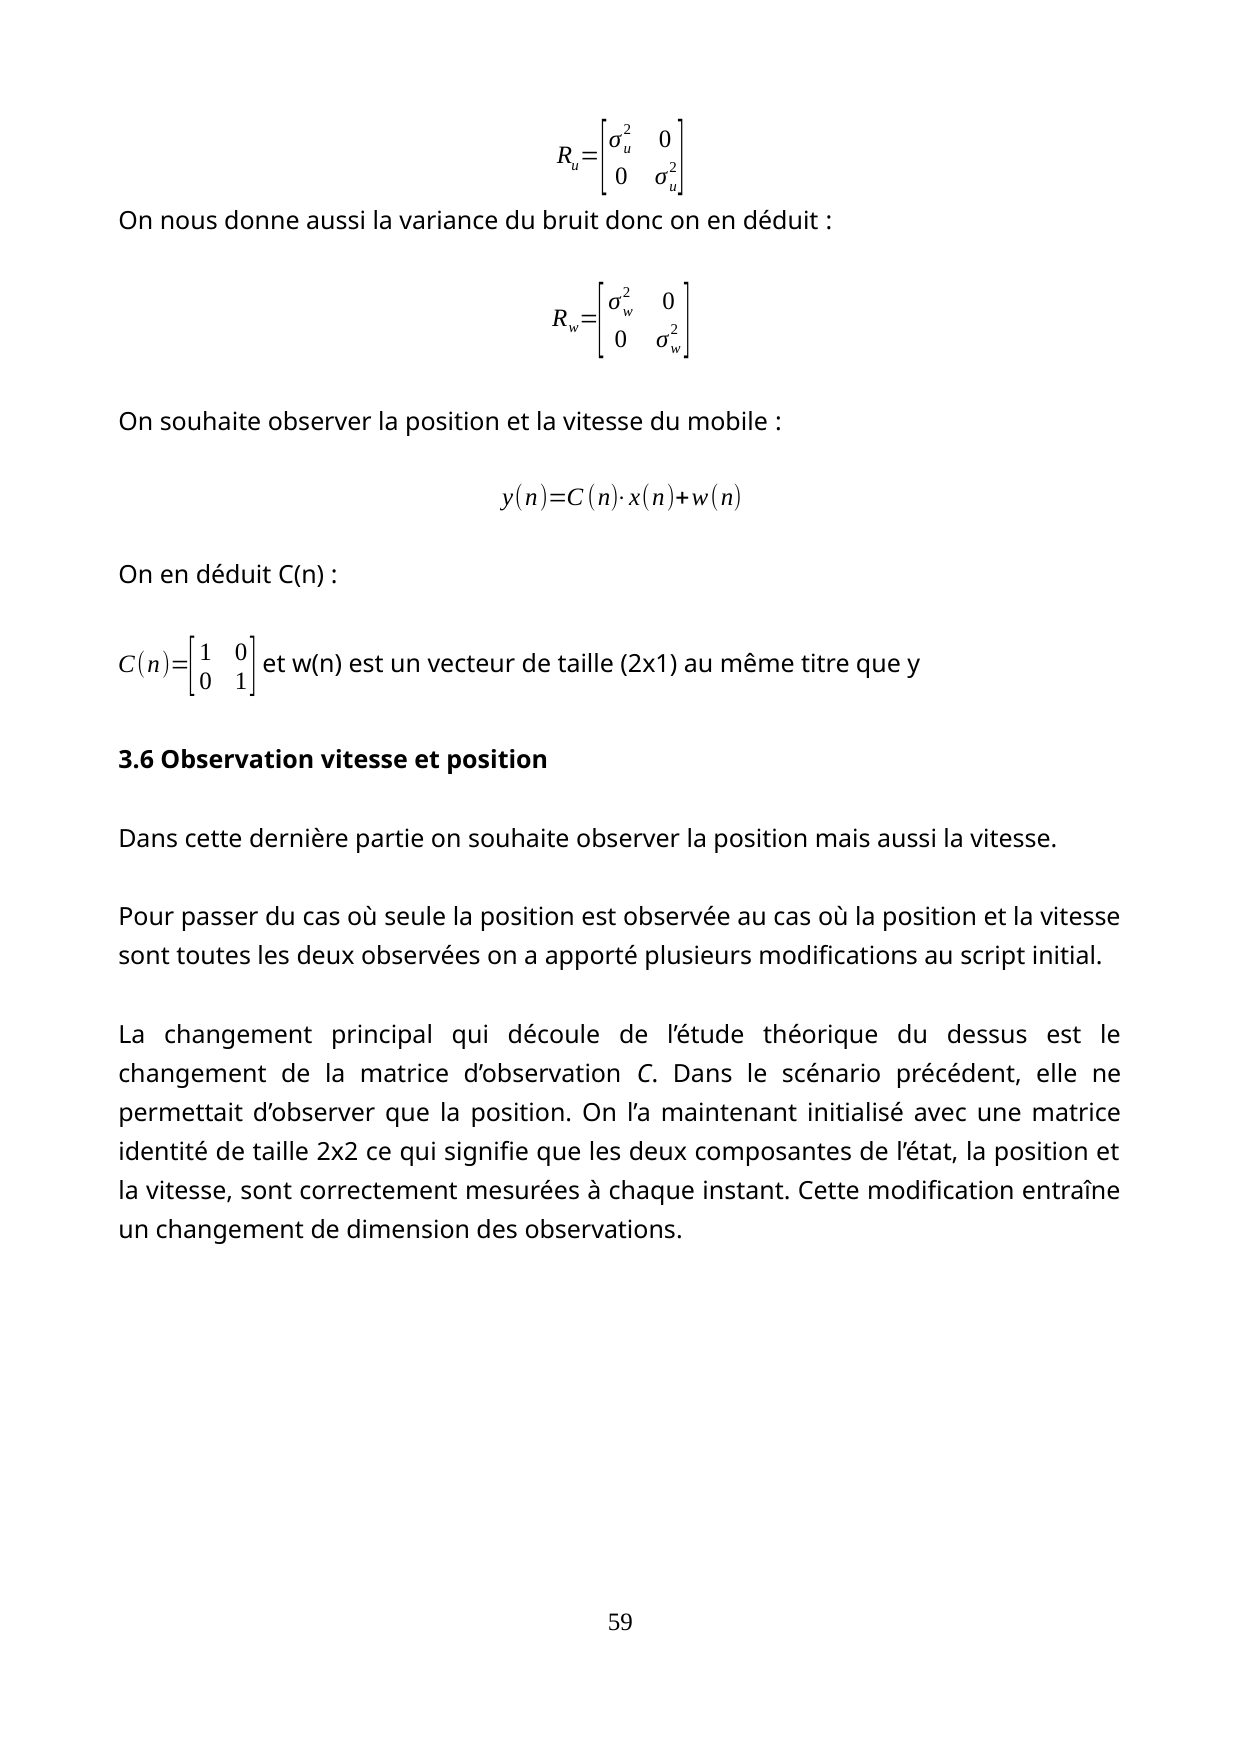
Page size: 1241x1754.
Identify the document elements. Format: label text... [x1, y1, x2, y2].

text On en déduit C(n) : [118, 557, 1122, 591]
text 3.6 Observation vitesse et position [118, 742, 1122, 776]
text On souhaite observer la position et la vitesse du mobile : [118, 404, 1122, 438]
text Dans cette dernière partie on souhaite observer la position mais aussi la vitesse. [118, 821, 1122, 854]
text La changement principal qui découle de l’étude théorique du dessus est le changement de la matrice d’observation C. Dans le scénario précédent, elle ne permettait d’observer que la position. On l’a maintenant initialisé avec une matrice identité de taille 2x2 ce qui signifie que les deux composantes de l’état, la position et la vitesse, sont correctement mesurées à chaque instant. Cette modification entraîne un changement de dimension des observations. [118, 1016, 1122, 1246]
text On nous donne aussi la variance du bruit donc on en déduit : [118, 202, 1122, 236]
text Pour passer du cas où seule la position est observée au cas où la position et la vitesse sont toutes les deux observées on a apporté plusieurs modifications au script initial. [118, 899, 1122, 972]
text et w(n) est un vecteur de taille (2x1) au même titre que y [118, 635, 1122, 698]
